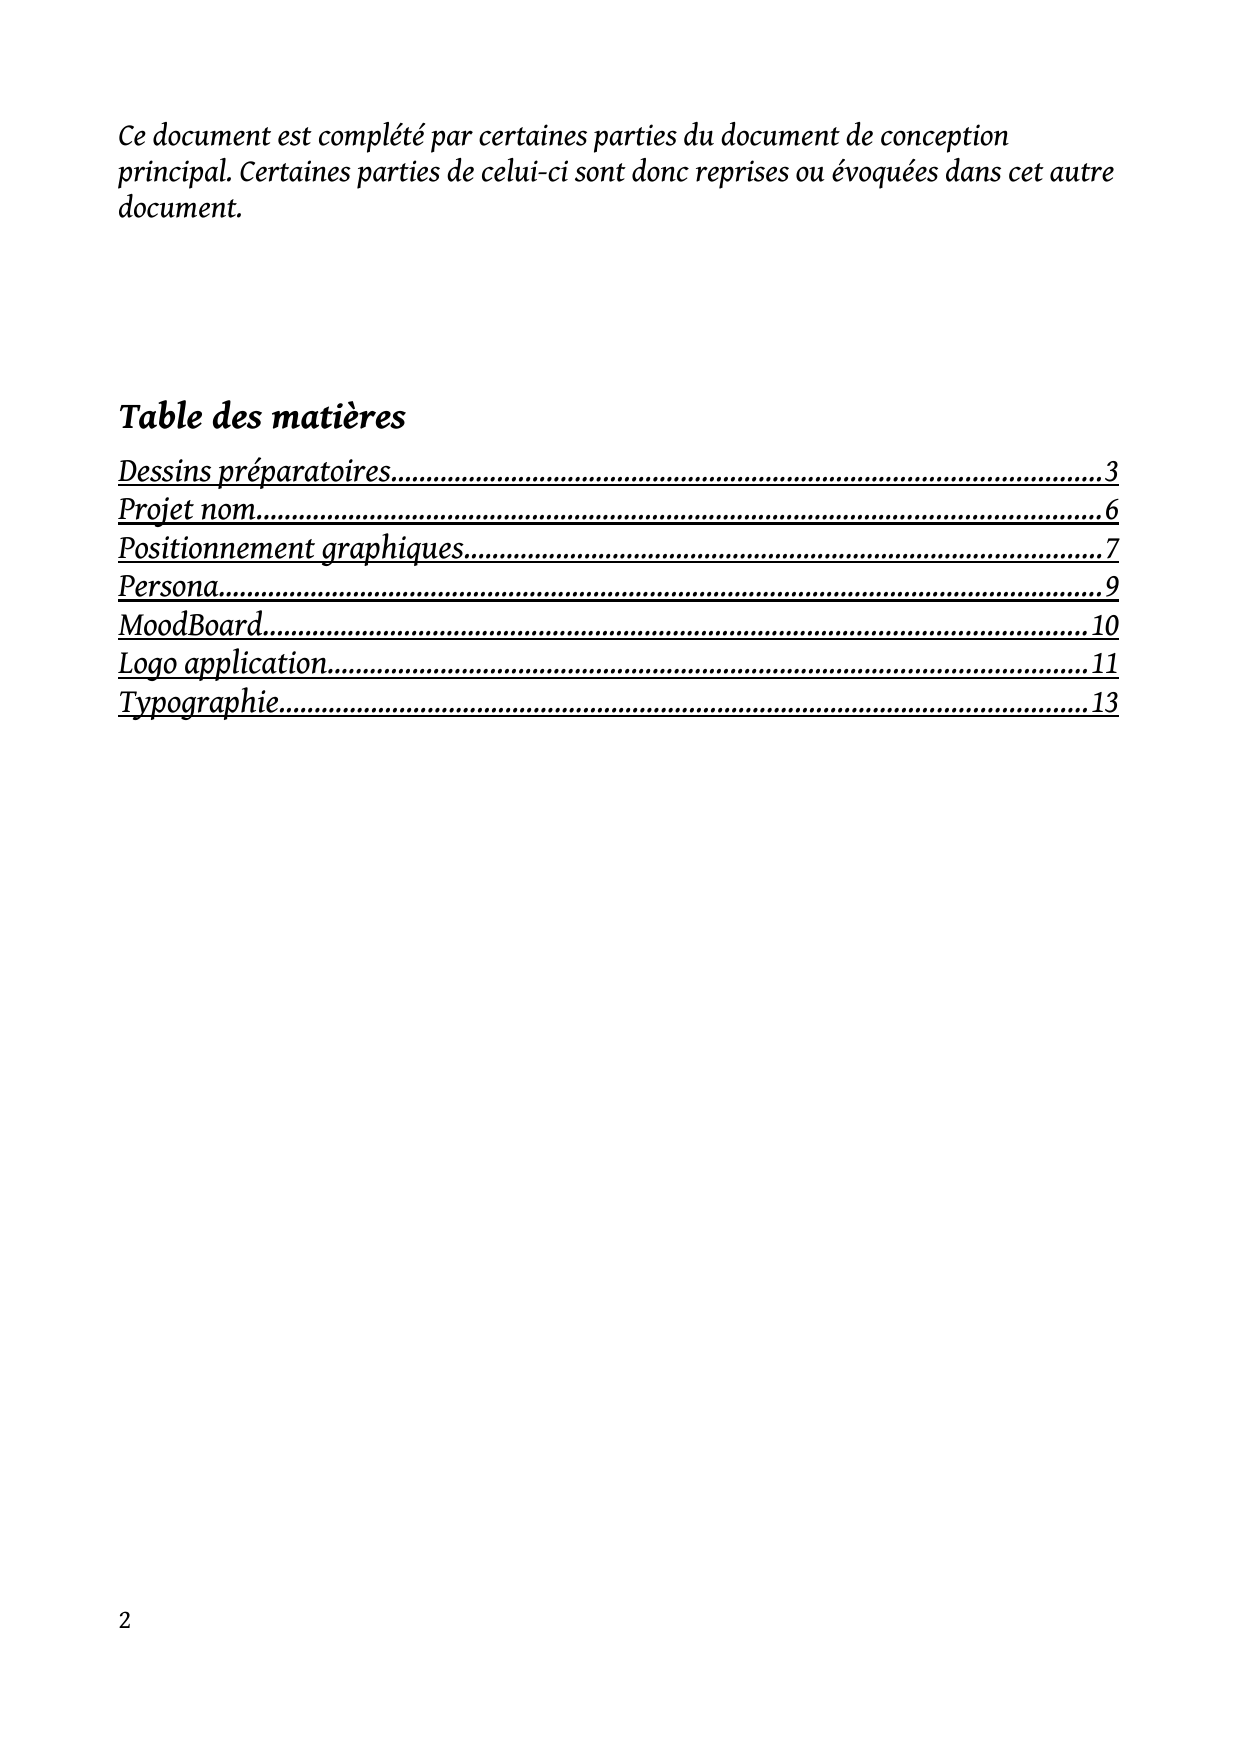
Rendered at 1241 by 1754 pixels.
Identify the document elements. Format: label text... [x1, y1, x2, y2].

text Projet nom 6 [118, 491, 1122, 529]
text Dessins préparatoires 3 [118, 452, 1122, 491]
text Ce document est complété par certaines parties du document de conception principal. Certaines parties de celui-ci sont donc reprises ou évoquées dans cet autre document. [118, 118, 1122, 227]
text MoodBoard 10 [118, 606, 1122, 645]
text Typographie 13 [118, 683, 1122, 722]
subtitle Table des matières [118, 396, 1122, 439]
text Logo application 11 [118, 645, 1122, 683]
text Positionnement graphiques 7 [118, 529, 1122, 568]
text Persona 9 [118, 568, 1122, 606]
